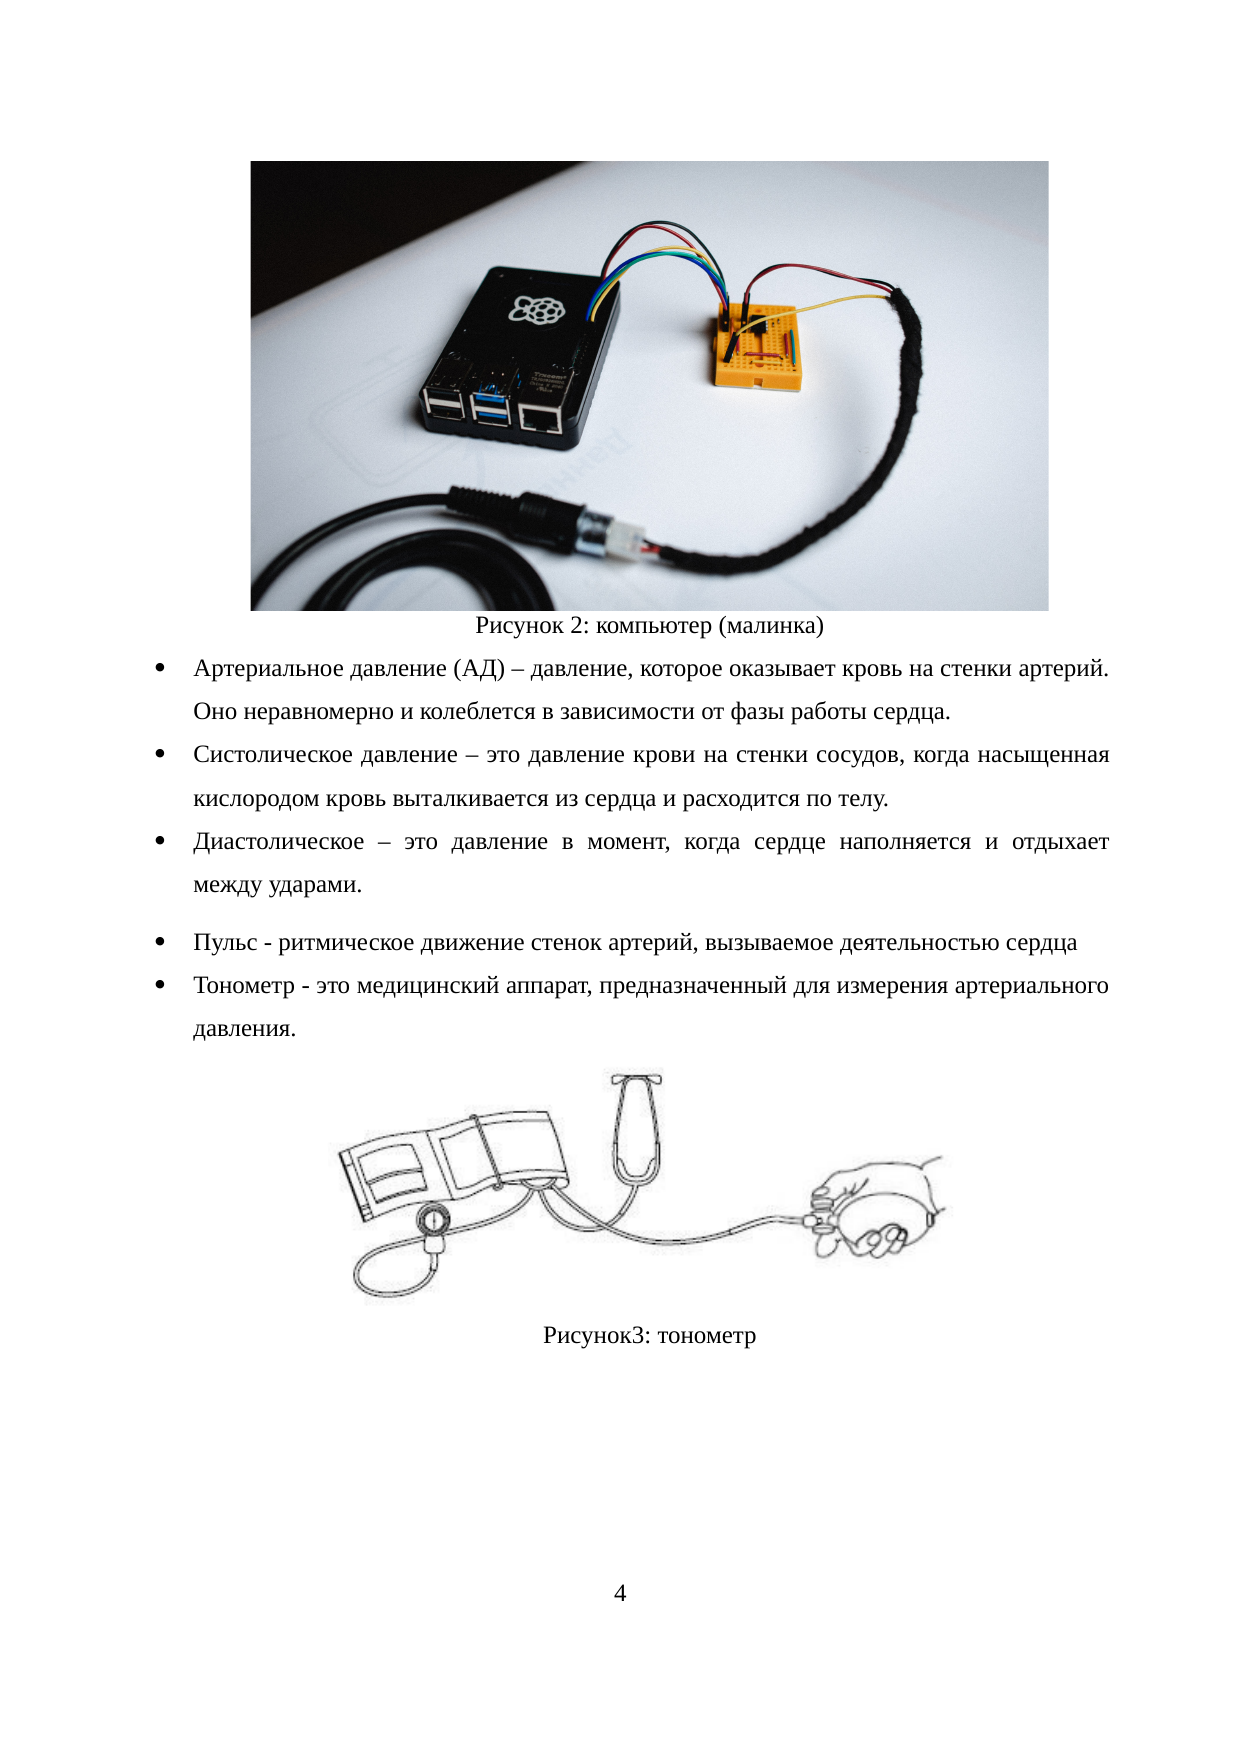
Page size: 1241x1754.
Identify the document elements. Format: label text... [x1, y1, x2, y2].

list Систолическое давление – это давление крови на стенки сосудов, когда насыщенная кислородом кровь выталкивается из сердца и расходится по телу. [156, 739, 1110, 811]
list Пульс - ритмическое движение стенок артерий, вызываемое деятельностью сердца [156, 927, 1110, 955]
list Тонометр - это медицинский аппарат, предназначенный для измерения артериального давления. [156, 970, 1110, 1042]
picture [250, 161, 1049, 611]
text Рисунок 2: компьютер (малинка) [118, 610, 1122, 639]
picture [327, 1056, 972, 1320]
text Рисунок3: тонометр [118, 1320, 1122, 1349]
list Артериальное давление (АД) – давление, которое оказывает кровь на стенки артерий. Оно неравномерно и колеблется в зависимости от фазы работы сердца. [156, 653, 1110, 725]
list Диастолическое – это давление в момент, когда сердце наполняется и отдыхает между ударами. [156, 826, 1110, 898]
